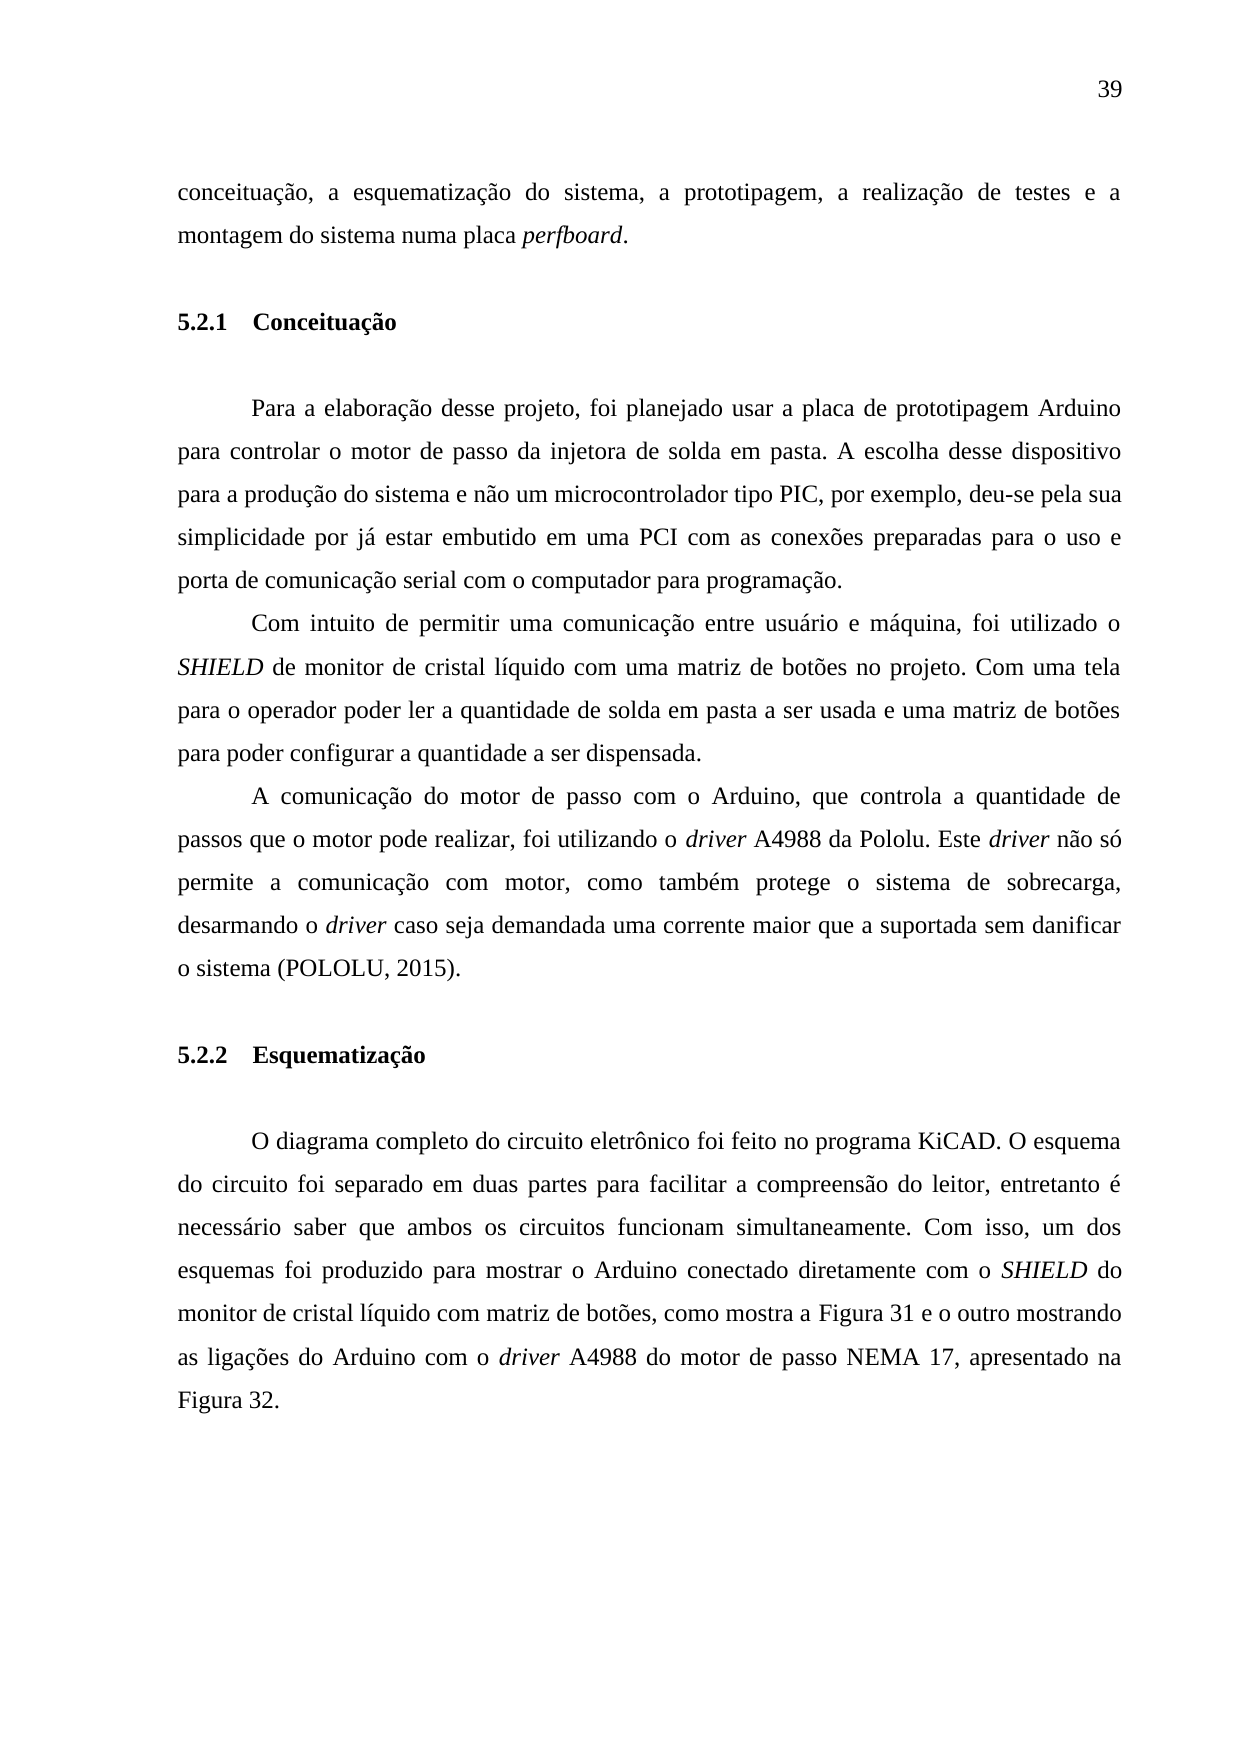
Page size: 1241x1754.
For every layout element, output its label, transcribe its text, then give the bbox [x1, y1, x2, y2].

text Para a elaboração desse projeto, foi planejado usar a placa de prototipagem Arduino para controlar o motor de passo da injetora de solda em pasta. A escolha desse dispositivo para a produção do sistema e não um microcontrolador tipo PIC, por exemplo, deu-se pela sua simplicidade por já estar embutido em uma PCI com as conexões preparadas para o uso e porta de comunicação serial com o computador para programação. [177, 393, 1122, 594]
text conceituação, a esquematização do sistema, a prototipagem, a realização de testes e a montagem do sistema numa placa perfboard. [177, 177, 1122, 249]
text Com intuito de permitir uma comunicação entre usuário e máquina, foi utilizado o SHIELD de monitor de cristal líquido com uma matriz de botões no projeto. Com uma tela para o operador poder ler a quantidade de solda em pasta a ser usada e uma matriz de botões para poder configurar a quantidade a ser dispensada. [177, 608, 1122, 767]
subtitle Conceituação [177, 307, 1122, 335]
subtitle Esquematização [177, 1040, 1122, 1068]
text A comunicação do motor de passo com o Arduino, que controla a quantidade de passos que o motor pode realizar, foi utilizando o driver A4988 da Pololu. Este driver não só permite a comunicação com motor, como também protege o sistema de sobrecarga, desarmando o driver caso seja demandada uma corrente maior que a suportada sem danificar o sistema (POLOLU, 2015). [177, 781, 1122, 982]
text O diagrama completo do circuito eletrônico foi feito no programa KiCAD. O esquema do circuito foi separado em duas partes para facilitar a compreensão do leitor, entretanto é necessário saber que ambos os circuitos funcionam simultaneamente. Com isso, um dos esquemas foi produzido para mostrar o Arduino conectado diretamente com o SHIELD do monitor de cristal líquido com matriz de botões, como mostra a Figura 31 e o outro mostrando as ligações do Arduino com o driver A4988 do motor de passo NEMA 17, apresentado na Figura 32. [177, 1126, 1122, 1413]
